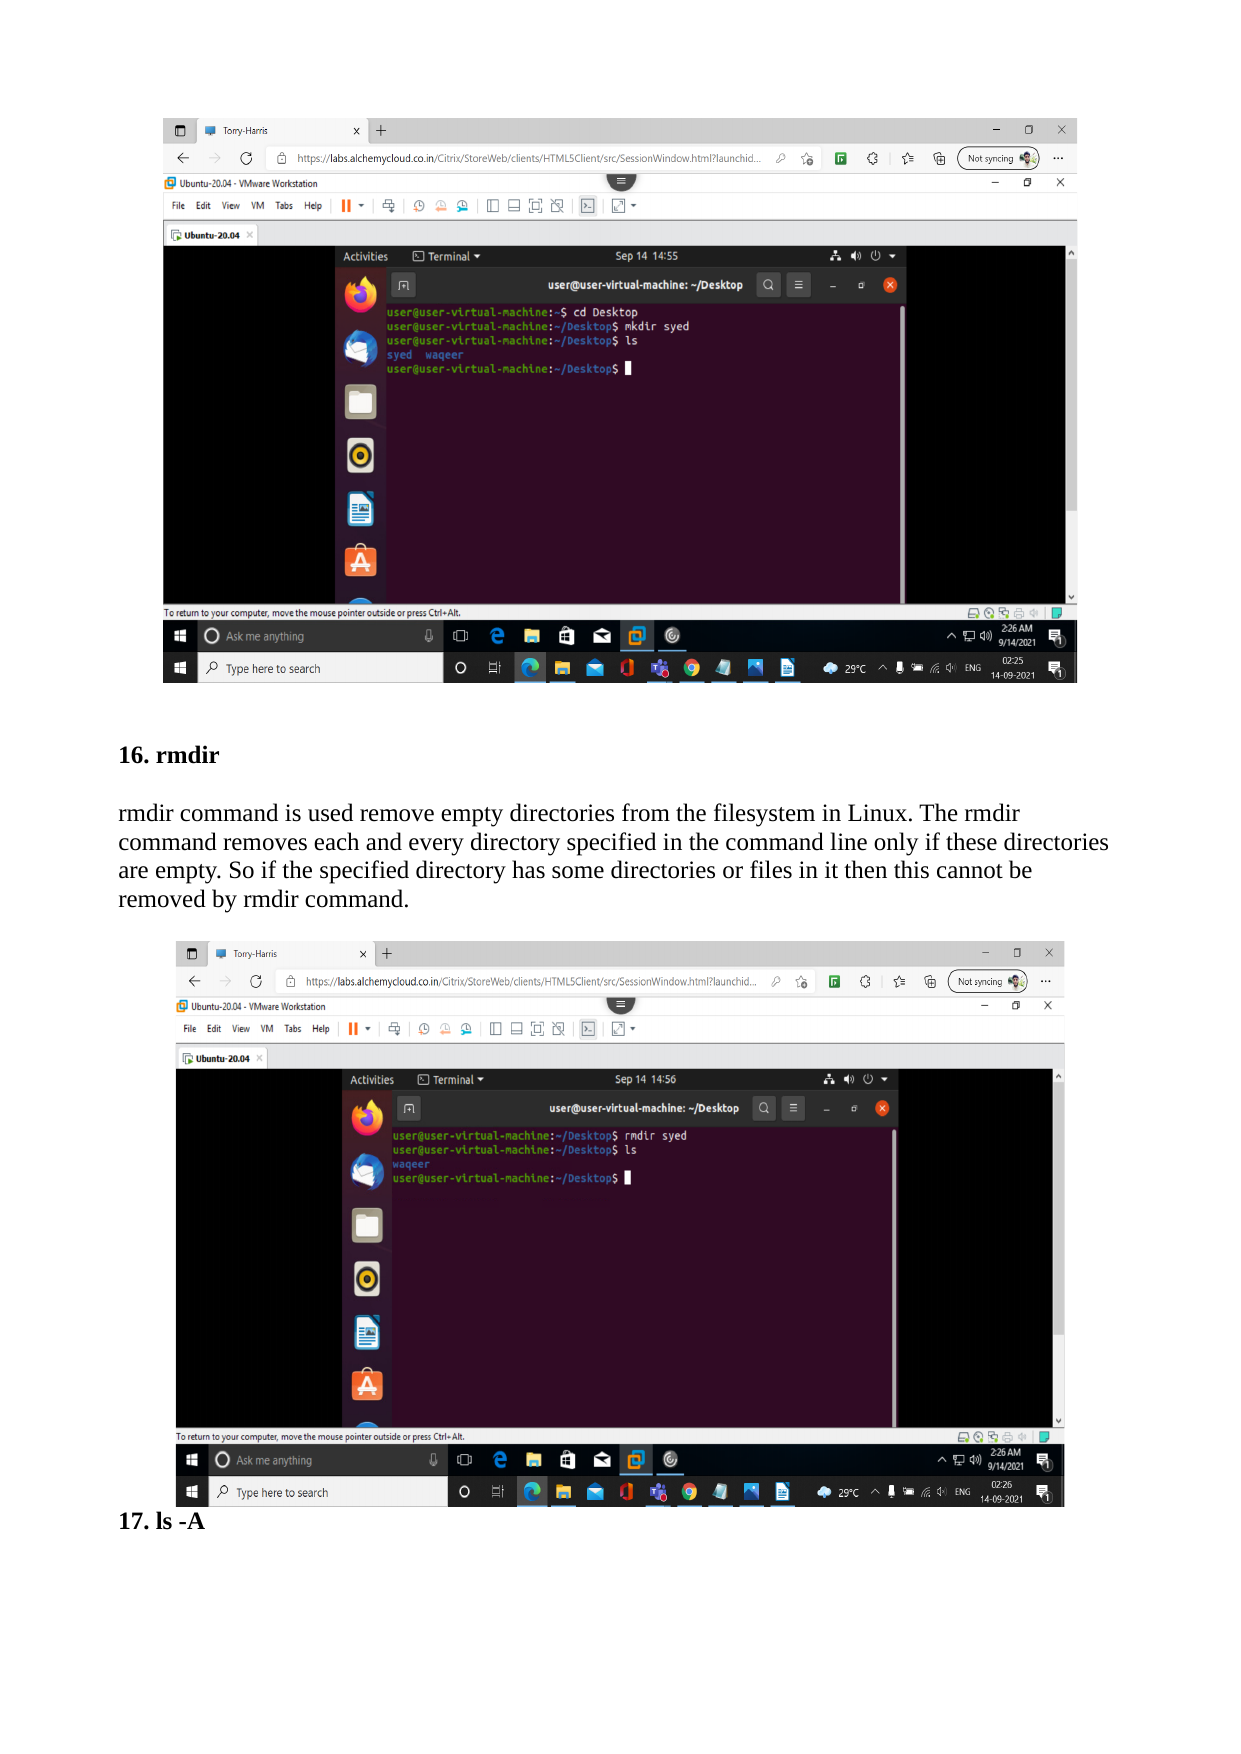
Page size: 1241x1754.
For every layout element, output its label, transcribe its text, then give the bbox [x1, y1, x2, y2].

text 16. rmdir [118, 740, 1122, 769]
text rmdir command is used remove empty directories from the filesystem in Linux. The rmdir command removes each and every directory specified in the command line only if these directories are empty. So if the specified directory has some directories or files in it then this cannot be removed by rmdir command. [118, 798, 1122, 913]
picture [175, 941, 1065, 1507]
picture [163, 118, 1078, 683]
text 17. ls -A [118, 1237, 1122, 1535]
